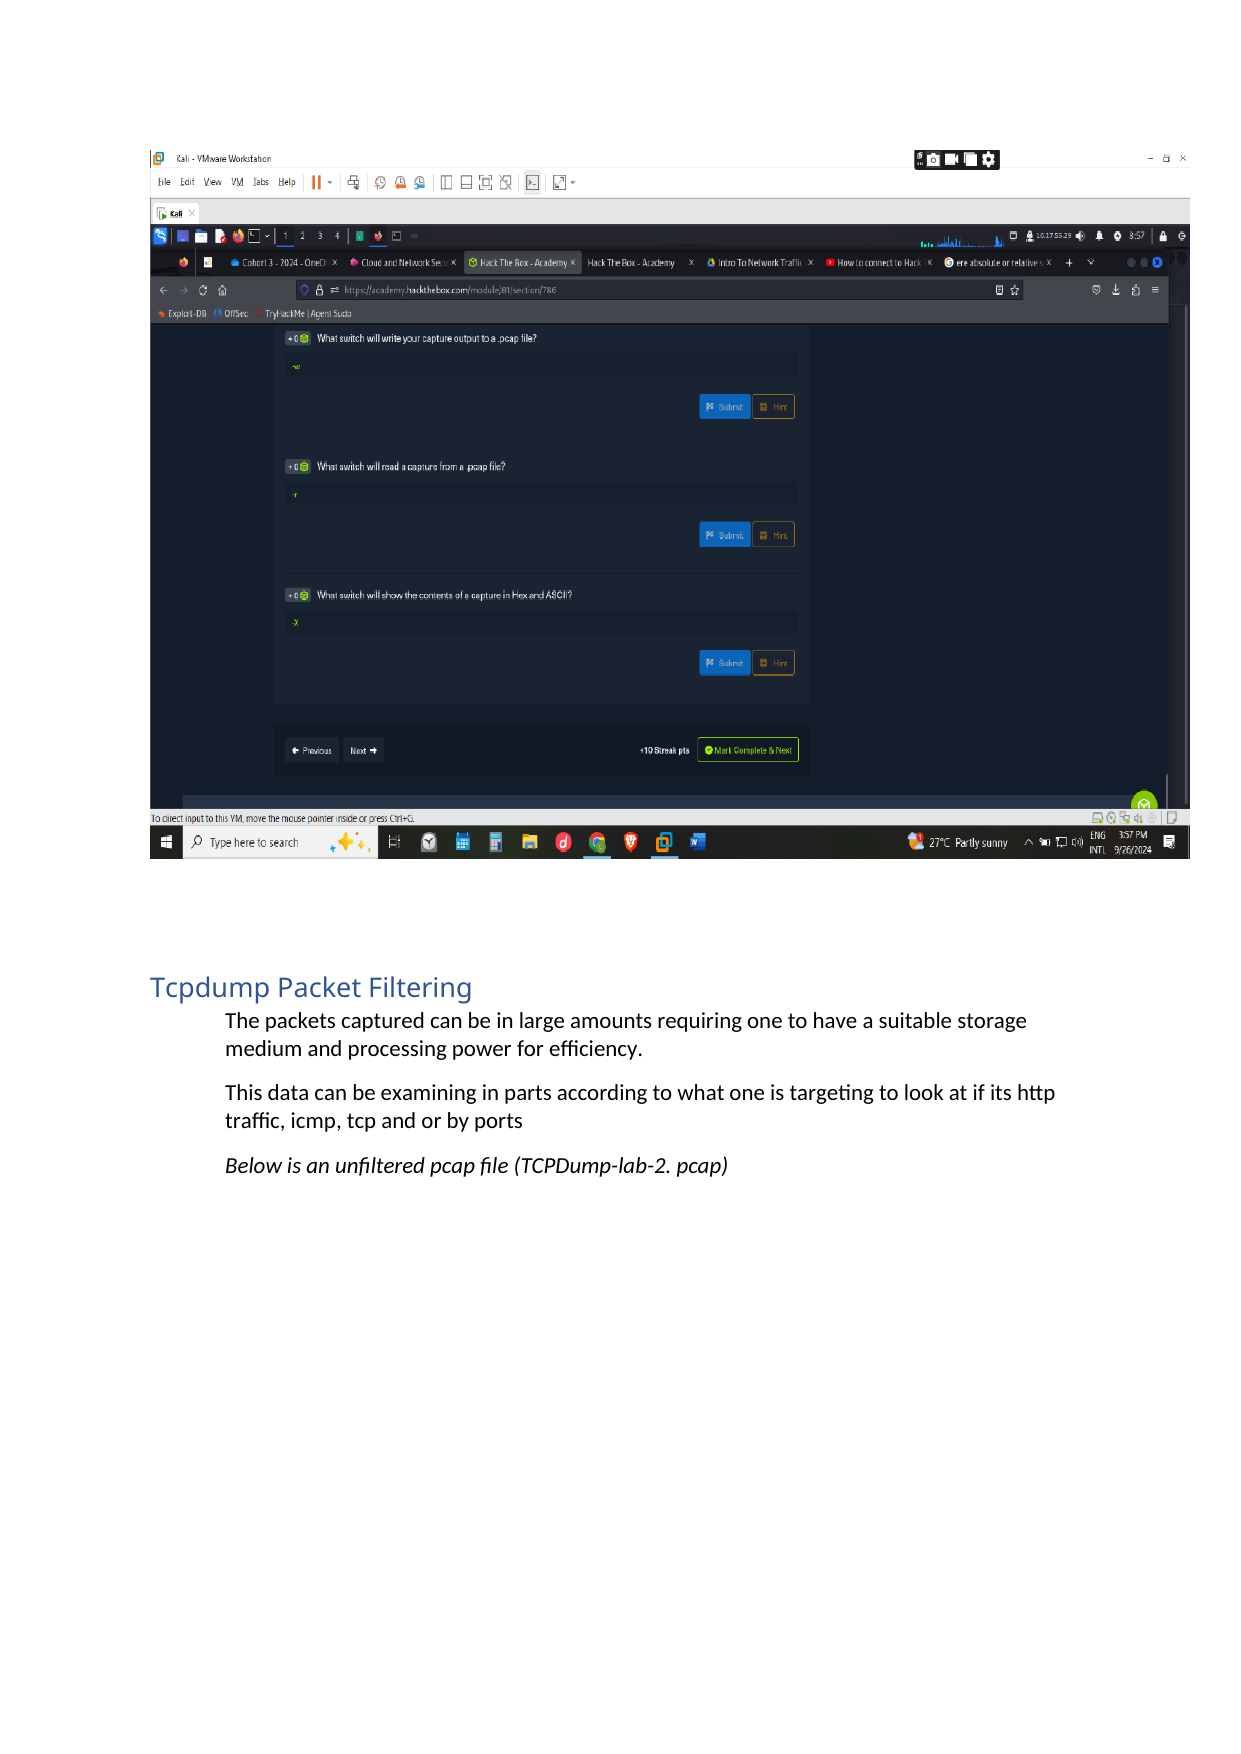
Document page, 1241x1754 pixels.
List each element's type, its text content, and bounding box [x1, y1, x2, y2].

text The packets captured can be in large amounts requiring one to have a suitable storage medium and processing power for efficiency. [225, 1006, 1090, 1062]
text This data can be examining in parts according to what one is targeting to look at if its http traffic, icmp, tcp and or by ports [225, 1078, 1090, 1134]
subtitle Tcpdump Packet Filtering [150, 969, 1090, 1006]
text Below is an unfiltered pcap file (TCPDump-lab-2. pcap) [225, 1151, 1090, 1179]
